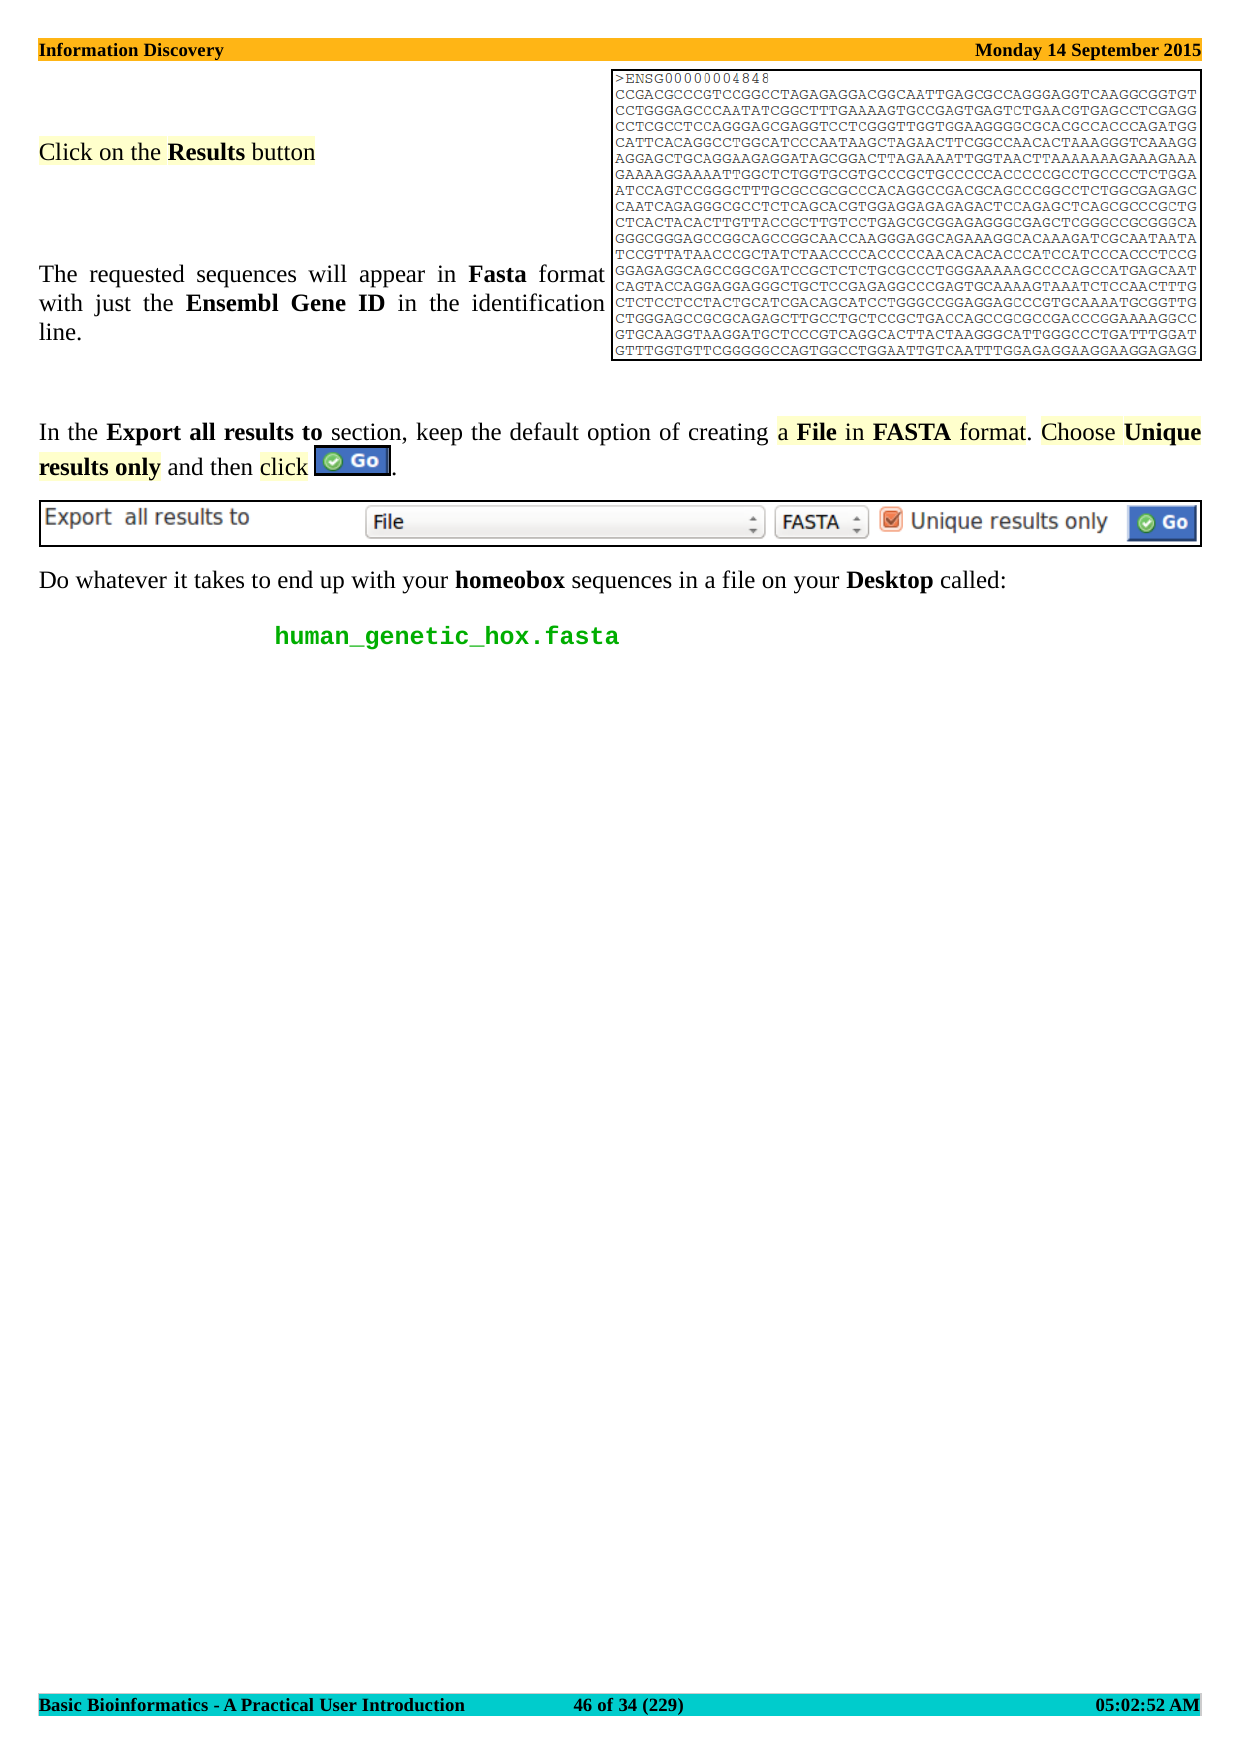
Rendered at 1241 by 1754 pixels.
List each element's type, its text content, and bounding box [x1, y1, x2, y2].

text Do whatever it takes to end up with your homeobox sequences in a file on your Desktop called: [38, 501, 1202, 594]
text The requested sequences will appear in Fasta format with just the Ensembl Gene ID in the identification line. [38, 259, 611, 346]
picture [43, 505, 1197, 543]
picture [316, 448, 389, 473]
text human_genetic_hox.fasta [38, 623, 1202, 652]
text In the Export all results to section, keep the default option of creating a File in FASTA format. Choose Unique results only and then click. [38, 416, 1202, 481]
picture [613, 71, 1200, 359]
text Click on the Results button [38, 136, 611, 165]
